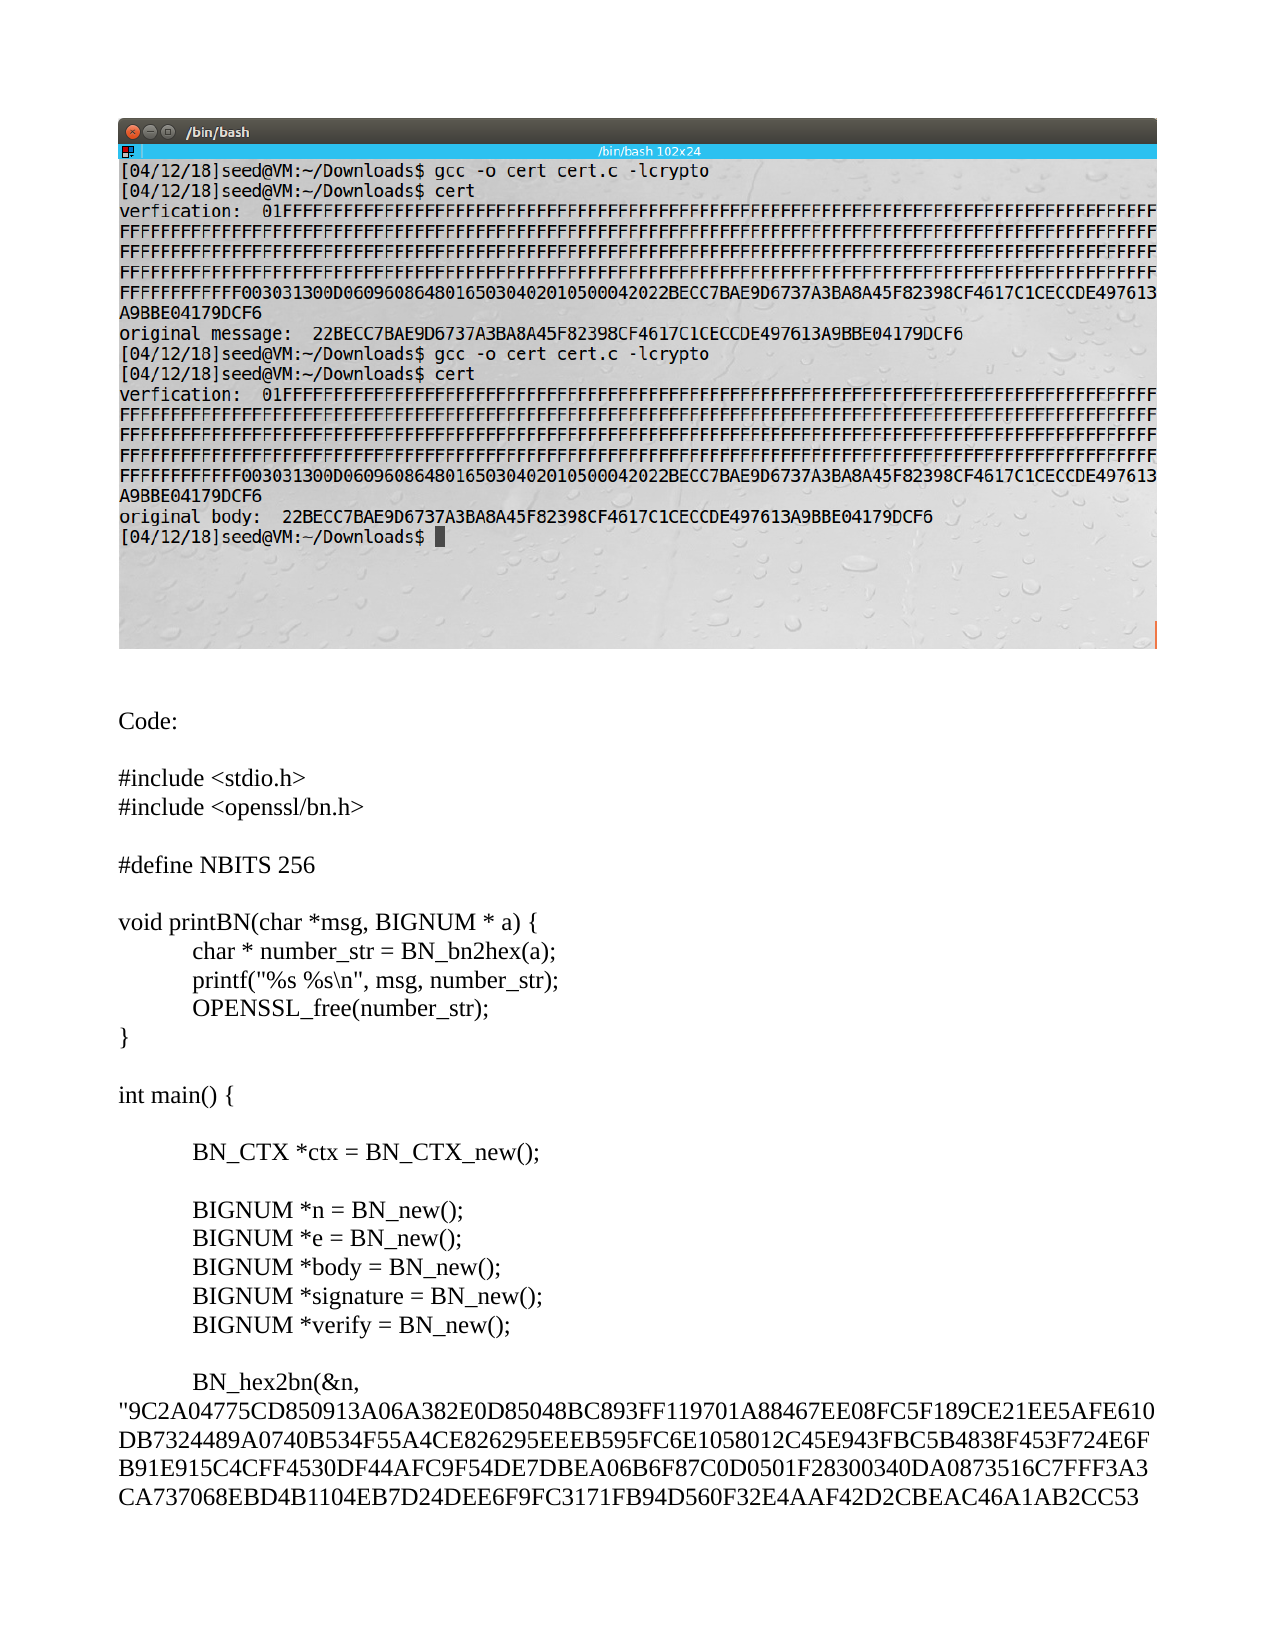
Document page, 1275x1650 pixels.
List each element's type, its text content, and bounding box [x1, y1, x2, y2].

text BIGNUM *body = BN_new(); [118, 1252, 1157, 1281]
text } [118, 1022, 1157, 1051]
text char * number_str = BN_bn2hex(a); [118, 936, 1157, 965]
text int main() { [118, 1080, 1157, 1108]
text BN_CTX *ctx = BN_CTX_new(); [118, 1137, 1157, 1166]
text BIGNUM *verify = BN_new(); [118, 1310, 1157, 1338]
text #define NBITS 256 [118, 850, 1157, 878]
picture [118, 118, 1157, 649]
text BN_hex2bn(&n, "9C2A04775CD850913A06A382E0D85048BC893FF119701A88467EE08FC5F189CE21EE5AFE610DB7324489A0740B534F55A4CE826295EEEB595FC6E1058012C45E943FBC5B4838F453F724E6FB91E915C4CFF4530DF44AFC9F54DE7DBEA06B6F87C0D0501F28300340DA0873516C7FFF3A3CA737068EBD4B1104EB7D24DEE6F9FC3171FB94D560F32E4AAF42D2CBEAC46A1AB2CC53 [118, 1367, 1157, 1511]
text printf("%s %s\n", msg, number_str); [118, 965, 1157, 993]
text void printBN(char *msg, BIGNUM * a) { [118, 907, 1157, 936]
text BIGNUM *n = BN_new(); [118, 1195, 1157, 1223]
text #include <openssl/bn.h> [118, 792, 1157, 821]
text Code: [118, 706, 1157, 735]
text #include <stdio.h> [118, 763, 1157, 792]
text BIGNUM *signature = BN_new(); [118, 1281, 1157, 1310]
text OPENSSL_free(number_str); [118, 993, 1157, 1022]
text BIGNUM *e = BN_new(); [118, 1223, 1157, 1252]
